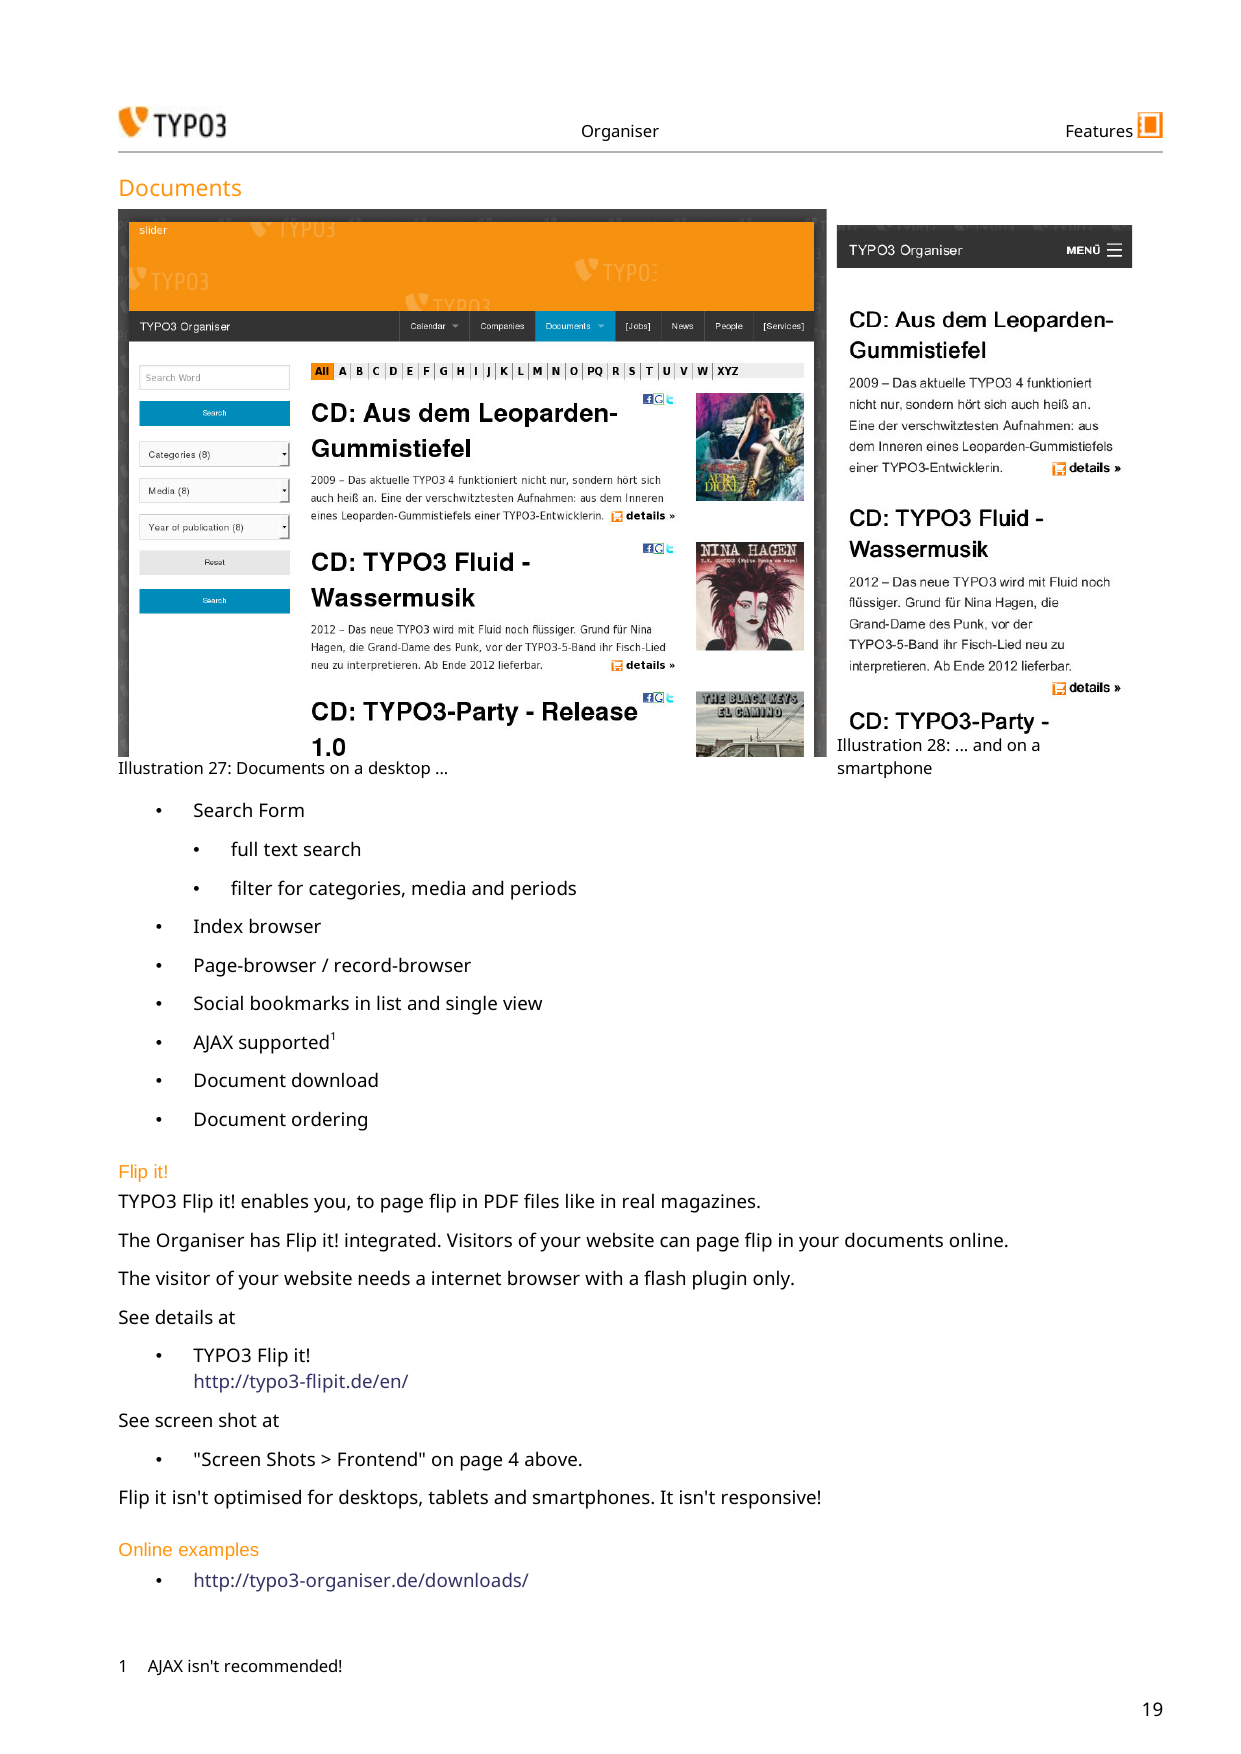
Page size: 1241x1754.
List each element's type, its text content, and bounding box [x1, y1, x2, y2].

subtitle Documents [118, 172, 1163, 203]
list Document ordering [156, 1106, 1163, 1132]
subtitle Online examples [118, 1539, 1163, 1561]
picture [1137, 112, 1163, 138]
text TYPO3 Flip it! enables you, to page flip in PDF files like in real magazines. [118, 1188, 1163, 1214]
text Flip it isn't optimised for desktops, tablets and smartphones. It isn't responsive! [118, 1484, 1163, 1510]
list Social bookmarks in list and single view [156, 990, 1163, 1016]
text See details at [118, 1304, 1163, 1330]
list Search Form [156, 797, 1163, 823]
text Illustration 27: Documents on a desktop ... [118, 757, 827, 779]
list http://typo3-organiser.de/downloads/ [156, 1567, 1163, 1593]
picture [118, 209, 827, 757]
list TYPO3 Flip it! http://typo3-flipit.de/en/ [156, 1342, 1163, 1394]
list "Screen Shots > Frontend" on page 3 above. [156, 1446, 1163, 1472]
picture [118, 106, 227, 138]
list AJAX supported [156, 1029, 1163, 1055]
subtitle Flip it! [118, 1161, 1163, 1182]
text Illustration 28: ... and on a smartphone [837, 735, 1132, 779]
text The Organiser has Flip it! integrated. Visitors of your website can page flip in your documents online. [118, 1227, 1163, 1253]
list Page-browser / record-browser [156, 952, 1163, 978]
list full text search [193, 836, 1163, 862]
picture [836, 225, 1133, 735]
list AJAX isn't recommended! [118, 1655, 1163, 1678]
text See screen shot at [118, 1407, 1163, 1433]
list Document download [156, 1067, 1163, 1093]
list filter for categories, media and periods [193, 874, 1163, 901]
text The visitor of your website needs a internet browser with a flash plugin only. [118, 1265, 1163, 1291]
list Index browser [156, 913, 1163, 939]
